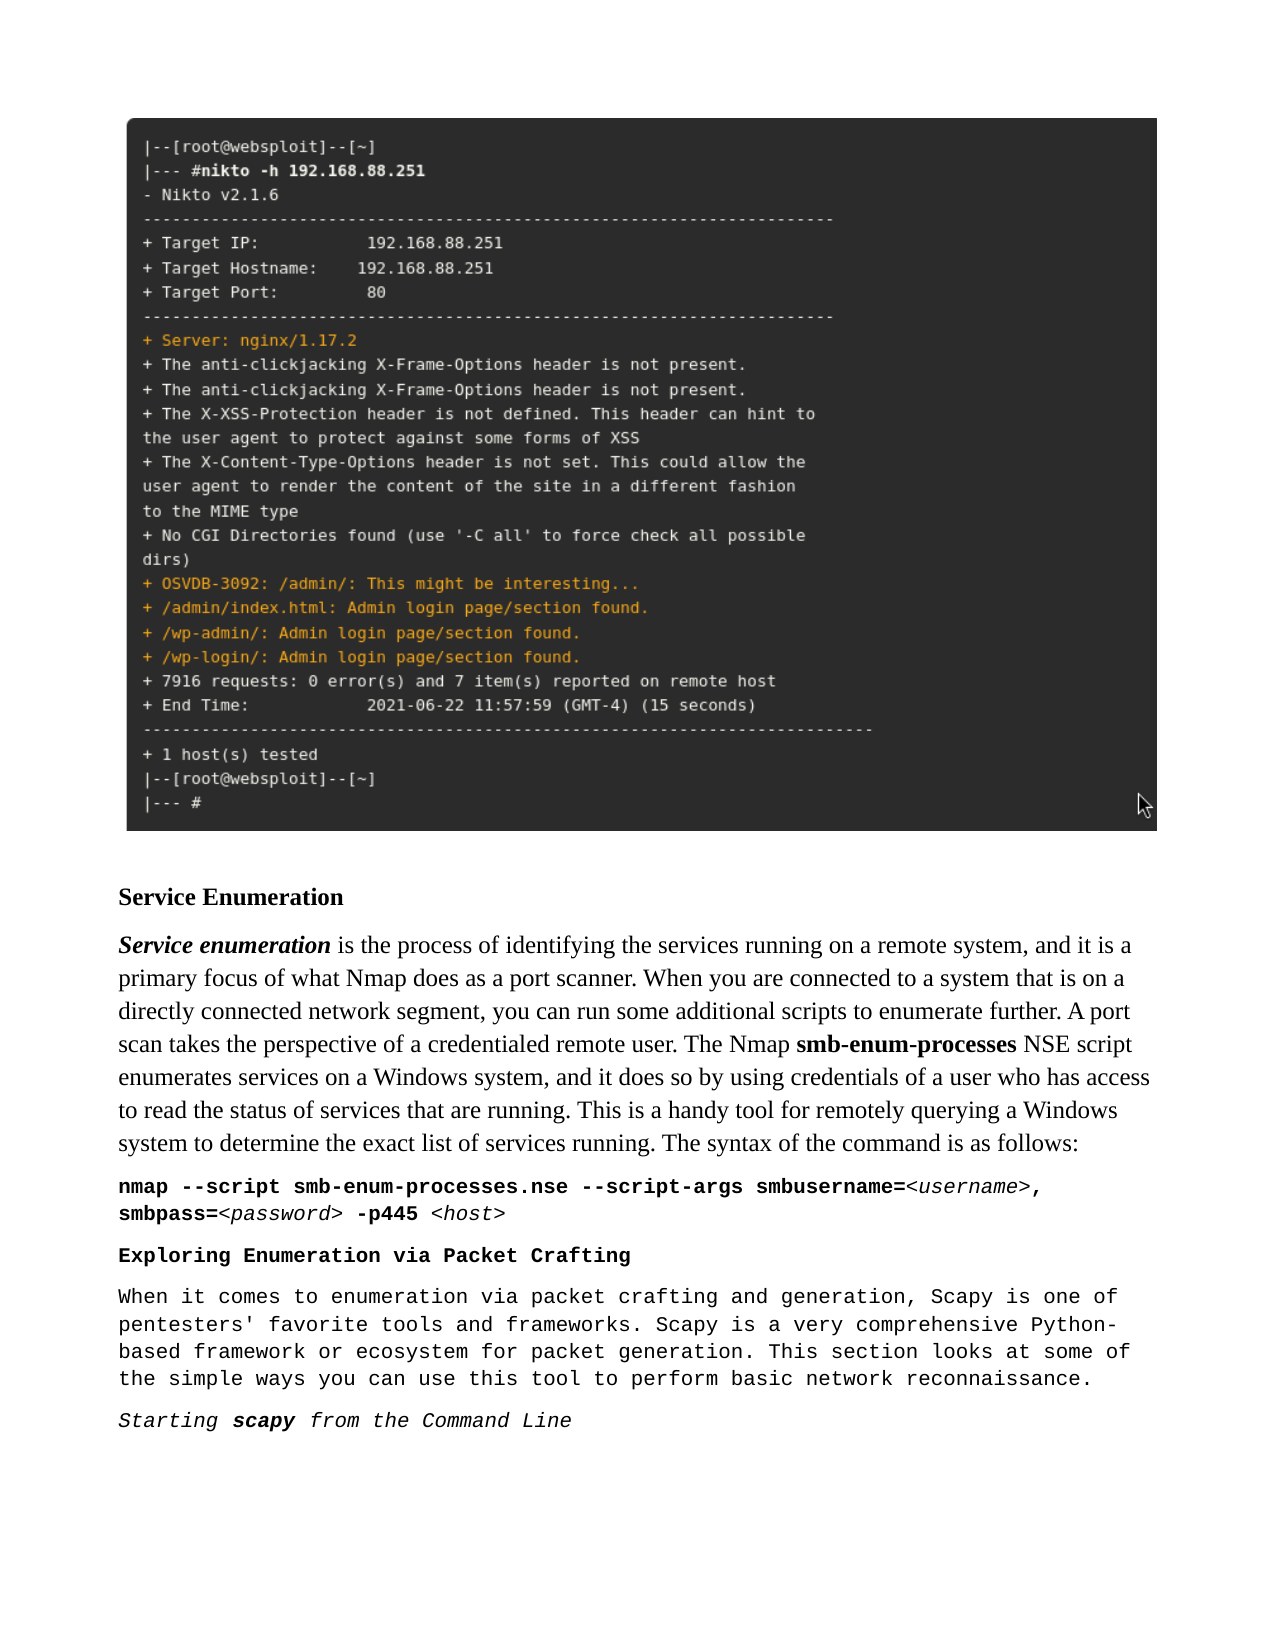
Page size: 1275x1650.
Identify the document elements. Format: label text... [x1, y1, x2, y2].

text Service Enumeration [118, 882, 1157, 911]
text When it comes to enumeration via packet crafting and generation, Scapy is one of pentesters' favorite tools and frameworks. Scapy is a very comprehensive Python-based framework or ecosystem for packet generation. This section looks at some of the simple ways you can use this tool to perform basic network reconnaissance. [118, 1286, 1157, 1392]
text Exploring Enumeration via Packet Crafting [118, 1244, 1157, 1268]
picture [118, 118, 1157, 831]
text Starting scapy from the Command Line [118, 1410, 1157, 1433]
text nmap --script smb-enum-processes.nse --script-args smbusername=<username>, smbpass=<password> -p445 <host> [118, 1176, 1157, 1226]
text Service enumeration is the process of identifying the services running on a remote system, and it is a primary focus of what Nmap does as a port scanner. When you are connected to a system that is on a directly connected network segment, you can run some additional scripts to enumerate further. A port scan takes the perspective of a credentialed remote user. The Nmap smb-enum-processes NSE script enumerates services on a Windows system, and it does so by using credentials of a user who has access to read the status of services that are running. This is a handy tool for remotely querying a Windows system to determine the exact list of services running. The syntax of the command is as follows: [118, 930, 1157, 1157]
